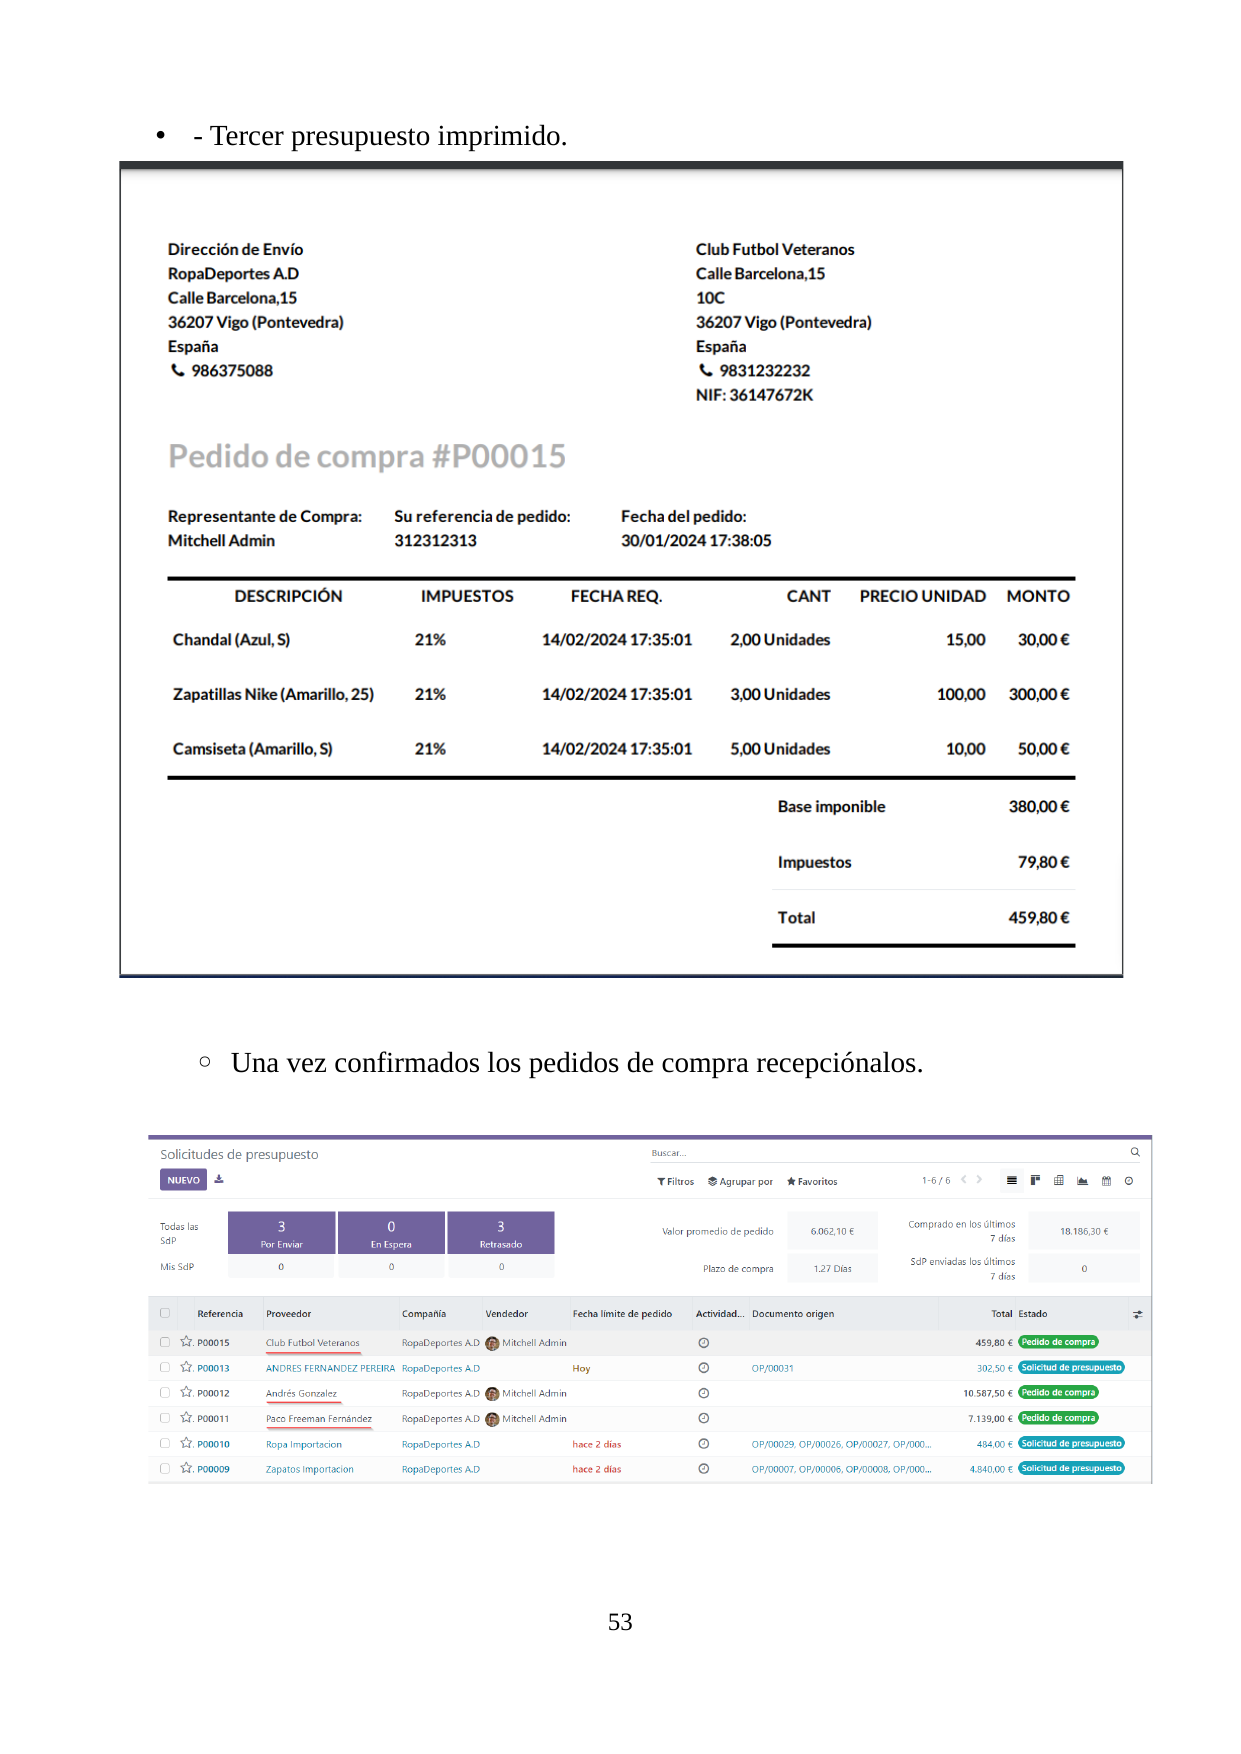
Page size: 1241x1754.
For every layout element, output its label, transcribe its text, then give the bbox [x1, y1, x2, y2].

list Una vez confirmados los pedidos de compra recepciónalos. [193, 1045, 1122, 1078]
picture [119, 161, 1124, 978]
list - Tercer presupuesto imprimido. [156, 118, 1122, 152]
picture [148, 1135, 1153, 1484]
